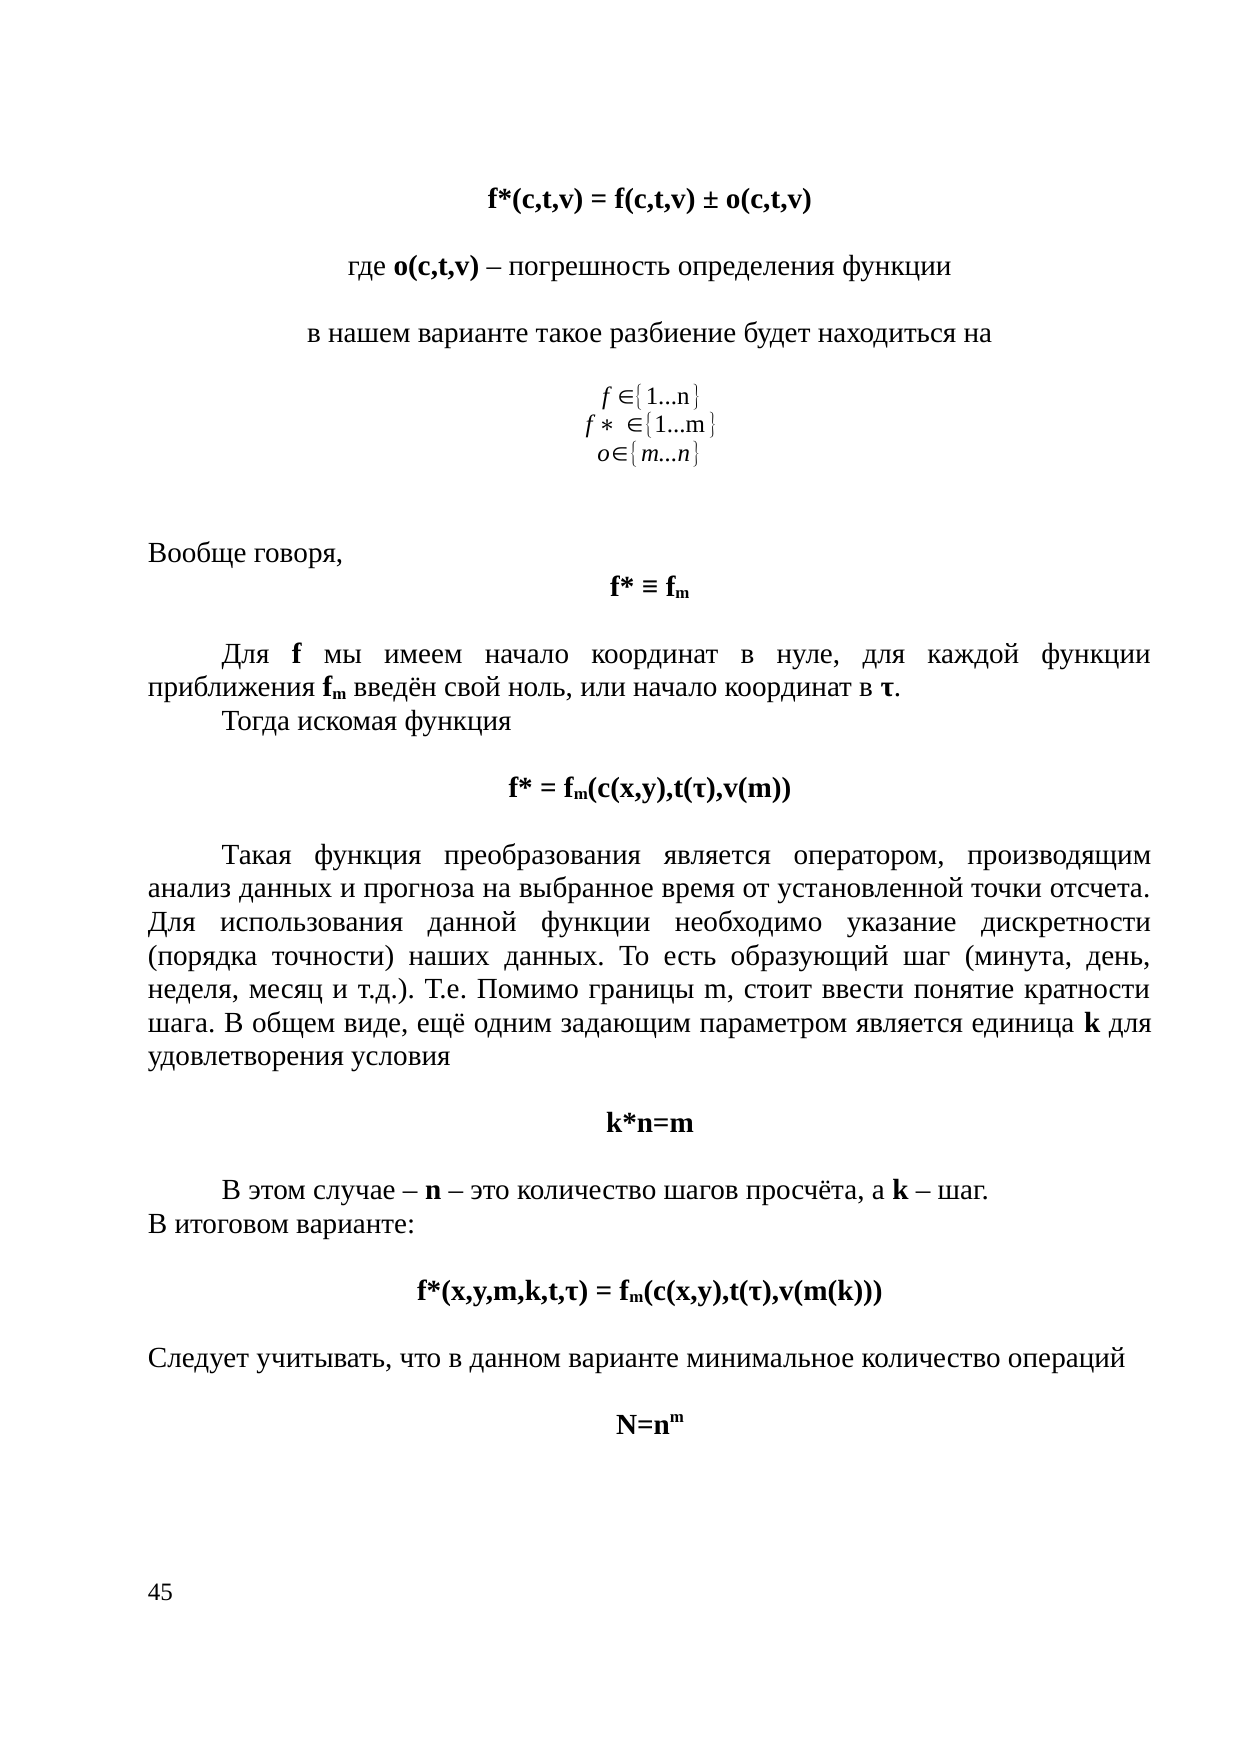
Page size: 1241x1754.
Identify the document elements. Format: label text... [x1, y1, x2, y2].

text k*n=m [148, 1105, 1152, 1139]
text Для f мы имеем начало координат в нуле, для каждой функции приближения fm введён свой ноль, или начало координат в τ. [148, 636, 1152, 703]
text f*(x,y,m,k,t,τ) = fm(c(x,y),t(τ),v(m(k))) [148, 1273, 1152, 1307]
text в нашем варианте такое разбиение будет находиться на [148, 315, 1152, 349]
text N=nm [148, 1407, 1152, 1441]
text Тогда искомая функция [148, 703, 1152, 736]
text где о(с,t,v) – погрешность определения функции [148, 248, 1152, 282]
text f*(c,t,v) = f(c,t,v) ± o(c,t,v) [148, 181, 1152, 215]
text Такая функция преобразования является оператором, производящим анализ данных и прогноза на выбранное время от установленной точки отсчета. Для использования данной функции необходимо указание дискретности (порядка точности) наших данных. То есть образующий шаг (минута, день, неделя, месяц и т.д.). Т.е. Помимо границы m, стоит ввести понятие кратности шага. В общем виде, ещё одним задающим параметром является единица k для удовлетворения условия [148, 837, 1152, 1072]
text f* ≡ fm [148, 569, 1152, 602]
text f* = fm(c(x,y),t(τ),v(m)) [148, 770, 1152, 803]
text В итоговом варианте: [148, 1206, 1152, 1239]
text Вообще говоря, [148, 535, 1152, 569]
text Следует учитывать, что в данном варианте минимальное количество операций [148, 1340, 1152, 1374]
text В этом случае – n – это количество шагов просчёта, а k – шаг. [148, 1172, 1152, 1206]
